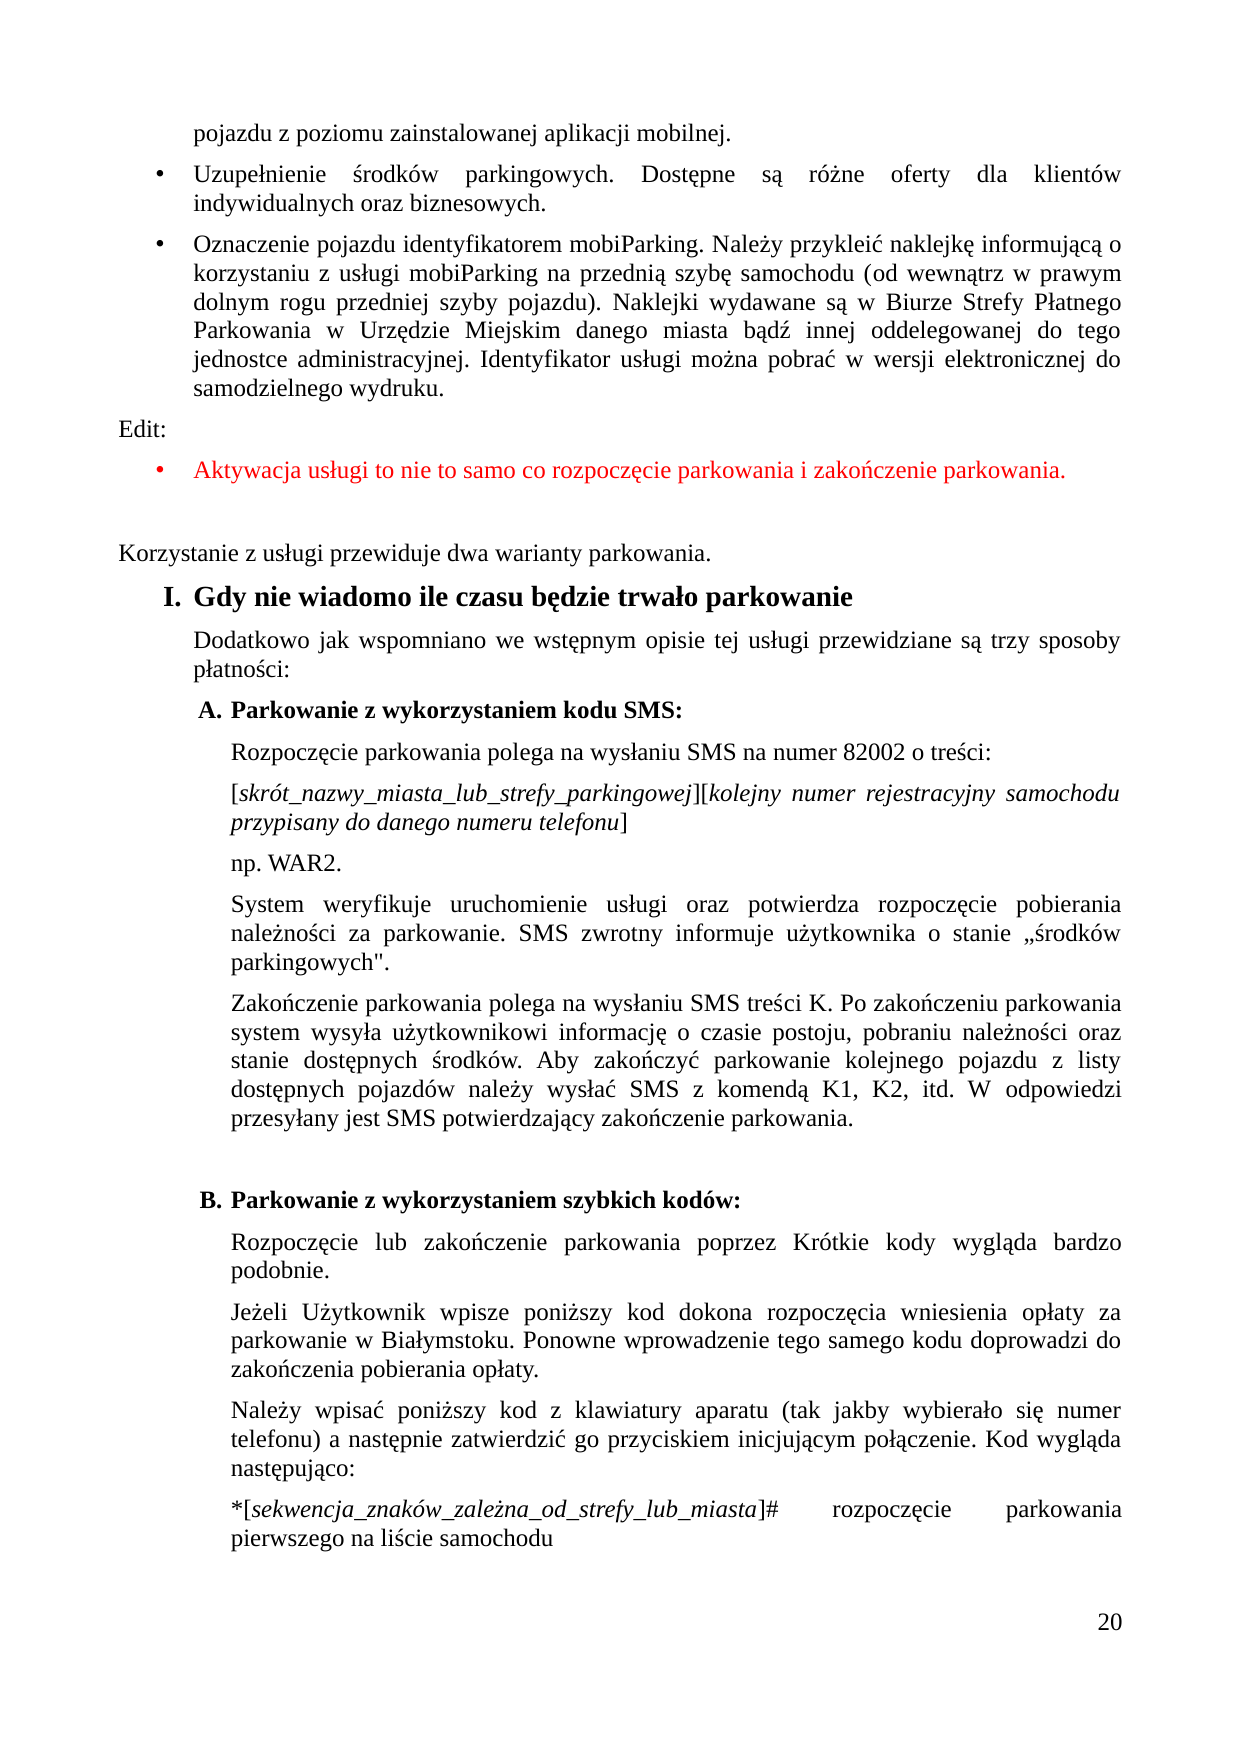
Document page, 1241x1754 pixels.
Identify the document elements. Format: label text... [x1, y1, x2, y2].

list System weryfikuje uruchomienie usługi oraz potwierdza rozpoczęcie pobierania należności za parkowanie. SMS zwrotny informuje użytkownika o stanie „środków parkingowych". [193, 889, 1122, 975]
list Należy wpisać poniższy kod z klawiatury aparatu (tak jakby wybierało się numer telefonu) a następnie zatwierdzić go przyciskiem inicjującym połączenie. Kod wygląda następująco: [193, 1395, 1122, 1482]
list pojazdu z poziomu zainstalowanej aplikacji mobilnej. [156, 118, 1122, 147]
text Edit: [118, 414, 1122, 443]
list Jeżeli Użytkownik wpisze poniższy kod dokona rozpoczęcia wniesienia opłaty za parkowanie w Białymstoku. Ponowne wprowadzenie tego samego kodu doprowadzi do zakończenia pobierania opłaty. [193, 1297, 1122, 1383]
list Rozpoczęcie lub zakończenie parkowania poprzez Krótkie kody wygląda bardzo podobnie. [193, 1227, 1122, 1284]
list *[sekwencja_znaków_zależna_od_strefy_lub_miasta]# rozpoczęcie parkowania pierwszego na liście samochodu [193, 1494, 1122, 1552]
list np. WAR2. [193, 848, 1122, 877]
list Rozpoczęcie parkowania polega na wysłaniu SMS na numer 82002 o treści: [193, 737, 1122, 765]
text Korzystanie z usługi przewiduje dwa warianty parkowania. [118, 538, 1122, 567]
list Parkowanie z wykorzystaniem kodu SMS: [193, 695, 1122, 724]
list Zakończenie parkowania polega na wysłaniu SMS treści K. Po zakończeniu parkowania system wysyła użytkownikowi informację o czasie postoju, pobraniu należności oraz stanie dostępnych środków. Aby zakończyć parkowanie kolejnego pojazdu z listy dostępnych pojazdów należy wysłać SMS z komendą K1, K2, itd. W odpowiedzi przesyłany jest SMS potwierdzający zakończenie parkowania. [193, 988, 1122, 1132]
list [skrót_nazwy_miasta_lub_strefy_parkingowej][kolejny numer rejestracyjny samochodu przypisany do danego numeru telefonu] [193, 778, 1122, 835]
list Parkowanie z wykorzystaniem szybkich kodów: [193, 1185, 1122, 1214]
list Aktywacja usługi to nie to samo co rozpoczęcie parkowania i zakończenie parkowania. [156, 456, 1122, 484]
list Gdy nie wiadomo ile czasu będzie trwało parkowanie [156, 579, 1122, 613]
list Dodatkowo jak wspomniano we wstępnym opisie tej usługi przewidziane są trzy sposoby płatności: [156, 625, 1122, 683]
list Uzupełnienie środków parkingowych. Dostępne są różne oferty dla klientów indywidualnych oraz biznesowych. [156, 159, 1122, 217]
list Oznaczenie pojazdu identyfikatorem mobiParking. Należy przykleić naklejkę informującą o korzystaniu z usługi mobiParking na przednią szybę samochodu (od wewnątrz w prawym dolnym rogu przedniej szyby pojazdu). Naklejki wydawane są w Biurze Strefy Płatnego Parkowania w Urzędzie Miejskim danego miasta bądź innej oddelegowanej do tego jednostce administracyjnej. Identyfikator usługi można pobrać w wersji elektronicznej do samodzielnego wydruku. [156, 229, 1122, 402]
